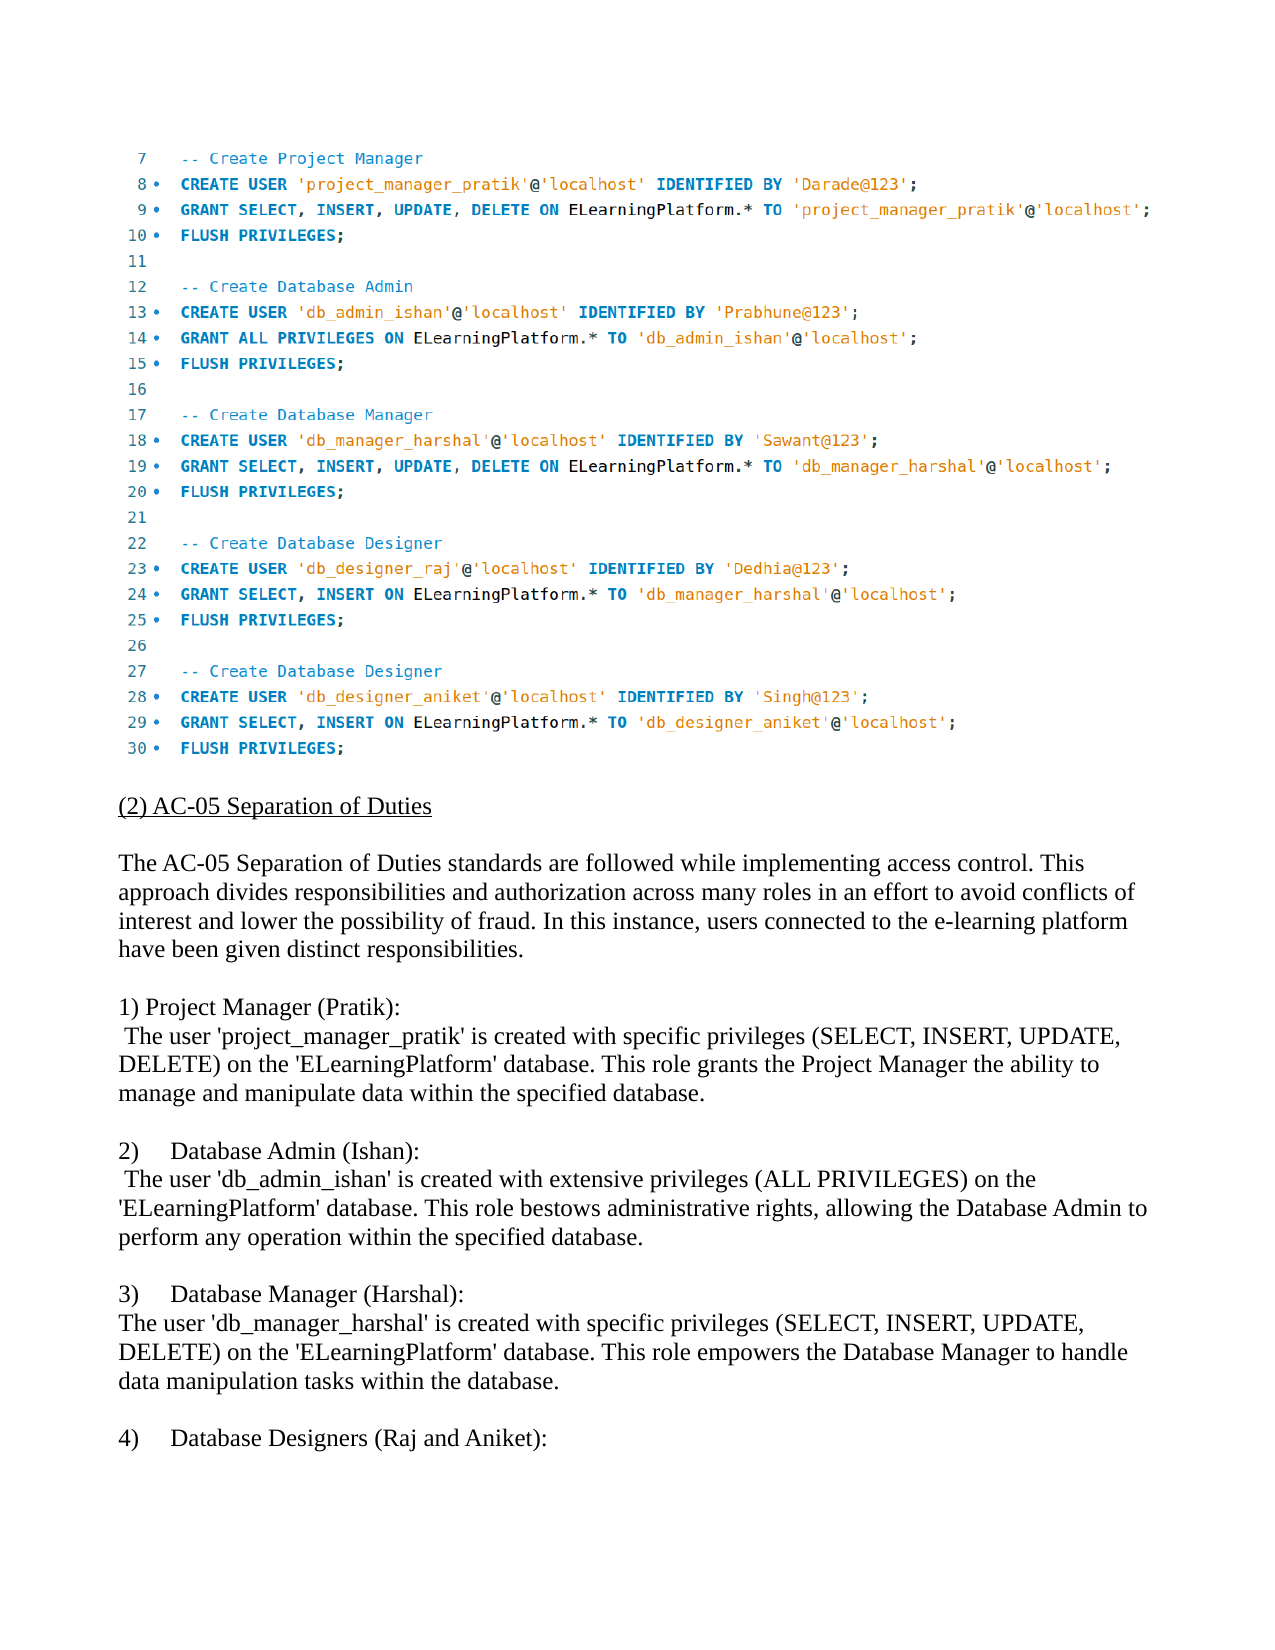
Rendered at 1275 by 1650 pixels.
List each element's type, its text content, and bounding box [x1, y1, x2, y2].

text The user 'db_admin_ishan' is created with extensive privileges (ALL PRIVILEGES) on the 'ELearningPlatform' database. This role bestows administrative rights, allowing the Database Admin to perform any operation within the specified database. [118, 1164, 1157, 1251]
text The user 'project_manager_pratik' is created with specific privileges (SELECT, INSERT, UPDATE, DELETE) on the 'ELearningPlatform' database. This role grants the Project Manager the ability to manage and manipulate data within the specified database. [118, 1021, 1157, 1107]
text 3) Database Manager (Harshal): [118, 1279, 1157, 1308]
text The AC-05 Separation of Duties standards are followed while implementing access control. This approach divides responsibilities and authorization across many roles in an effort to avoid conflicts of interest and lower the possibility of fraud. In this instance, users connected to the e-learning platform have been given distinct responsibilities. [118, 848, 1157, 963]
text 2) Database Admin (Ishan): [118, 1136, 1157, 1164]
picture [118, 146, 1157, 762]
text 4) Database Designers (Raj and Aniket): [118, 1423, 1157, 1452]
text The user 'db_manager_harshal' is created with specific privileges (SELECT, INSERT, UPDATE, DELETE) on the 'ELearningPlatform' database. This role empowers the Database Manager to handle data manipulation tasks within the database. [118, 1308, 1157, 1394]
text (2) AC-05 Separation of Duties [118, 791, 1157, 819]
text 1) Project Manager (Pratik): [118, 992, 1157, 1021]
